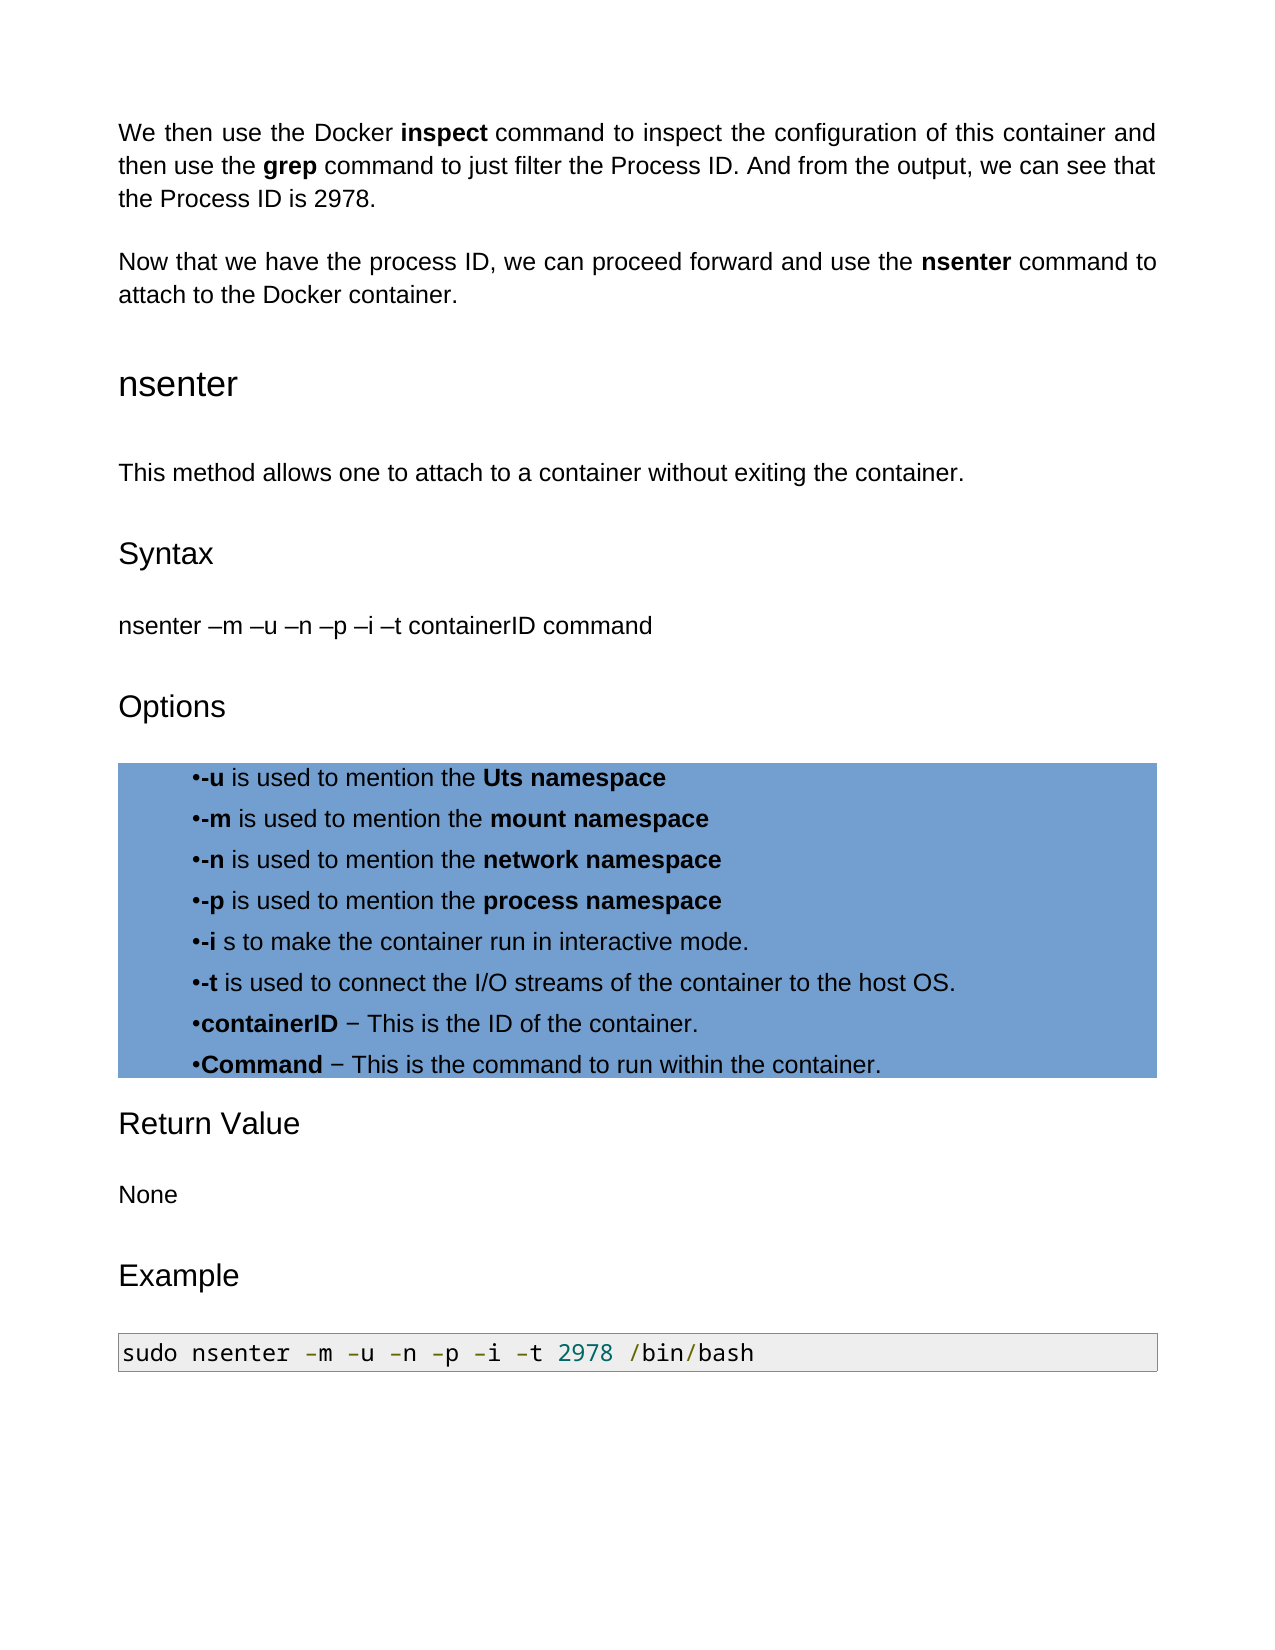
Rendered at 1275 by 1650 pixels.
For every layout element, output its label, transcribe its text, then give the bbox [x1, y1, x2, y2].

text nsenter –m –u –n –p –i –t containerID command [118, 611, 1157, 639]
subtitle Return Value [118, 1105, 1157, 1141]
list -m is used to mention the mount namespace [118, 804, 1157, 833]
list -i s to make the container run in interactive mode. [118, 927, 1157, 956]
text None [118, 1180, 1157, 1209]
list -u is used to mention the Uts namespace [118, 763, 1157, 792]
list -p is used to mention the process namespace [118, 886, 1157, 915]
text This method allows one to attach to a container without exiting the container. [118, 458, 1157, 487]
list -t is used to connect the I/O streams of the container to the host OS. [118, 968, 1157, 997]
list -n is used to mention the network namespace [118, 845, 1157, 874]
subtitle nsenter [118, 363, 1157, 404]
text sudo nsenter –m –u –n –p –i –t 2978 /bin/bash [119, 1334, 1157, 1371]
text We then use the Docker inspect command to inspect the configuration of this container and then use the grep command to just filter the Process ID. And from the output, we can see that the Process ID is 2978. [118, 118, 1157, 213]
text Now that we have the process ID, we can proceed forward and use the nsenter command to attach to the Docker container. [118, 247, 1157, 308]
subtitle Example [118, 1257, 1157, 1293]
subtitle Syntax [118, 535, 1157, 571]
subtitle Options [118, 688, 1157, 724]
list Command − This is the command to run within the container. [118, 1049, 1157, 1078]
list containerID − This is the ID of the container. [118, 1009, 1157, 1037]
